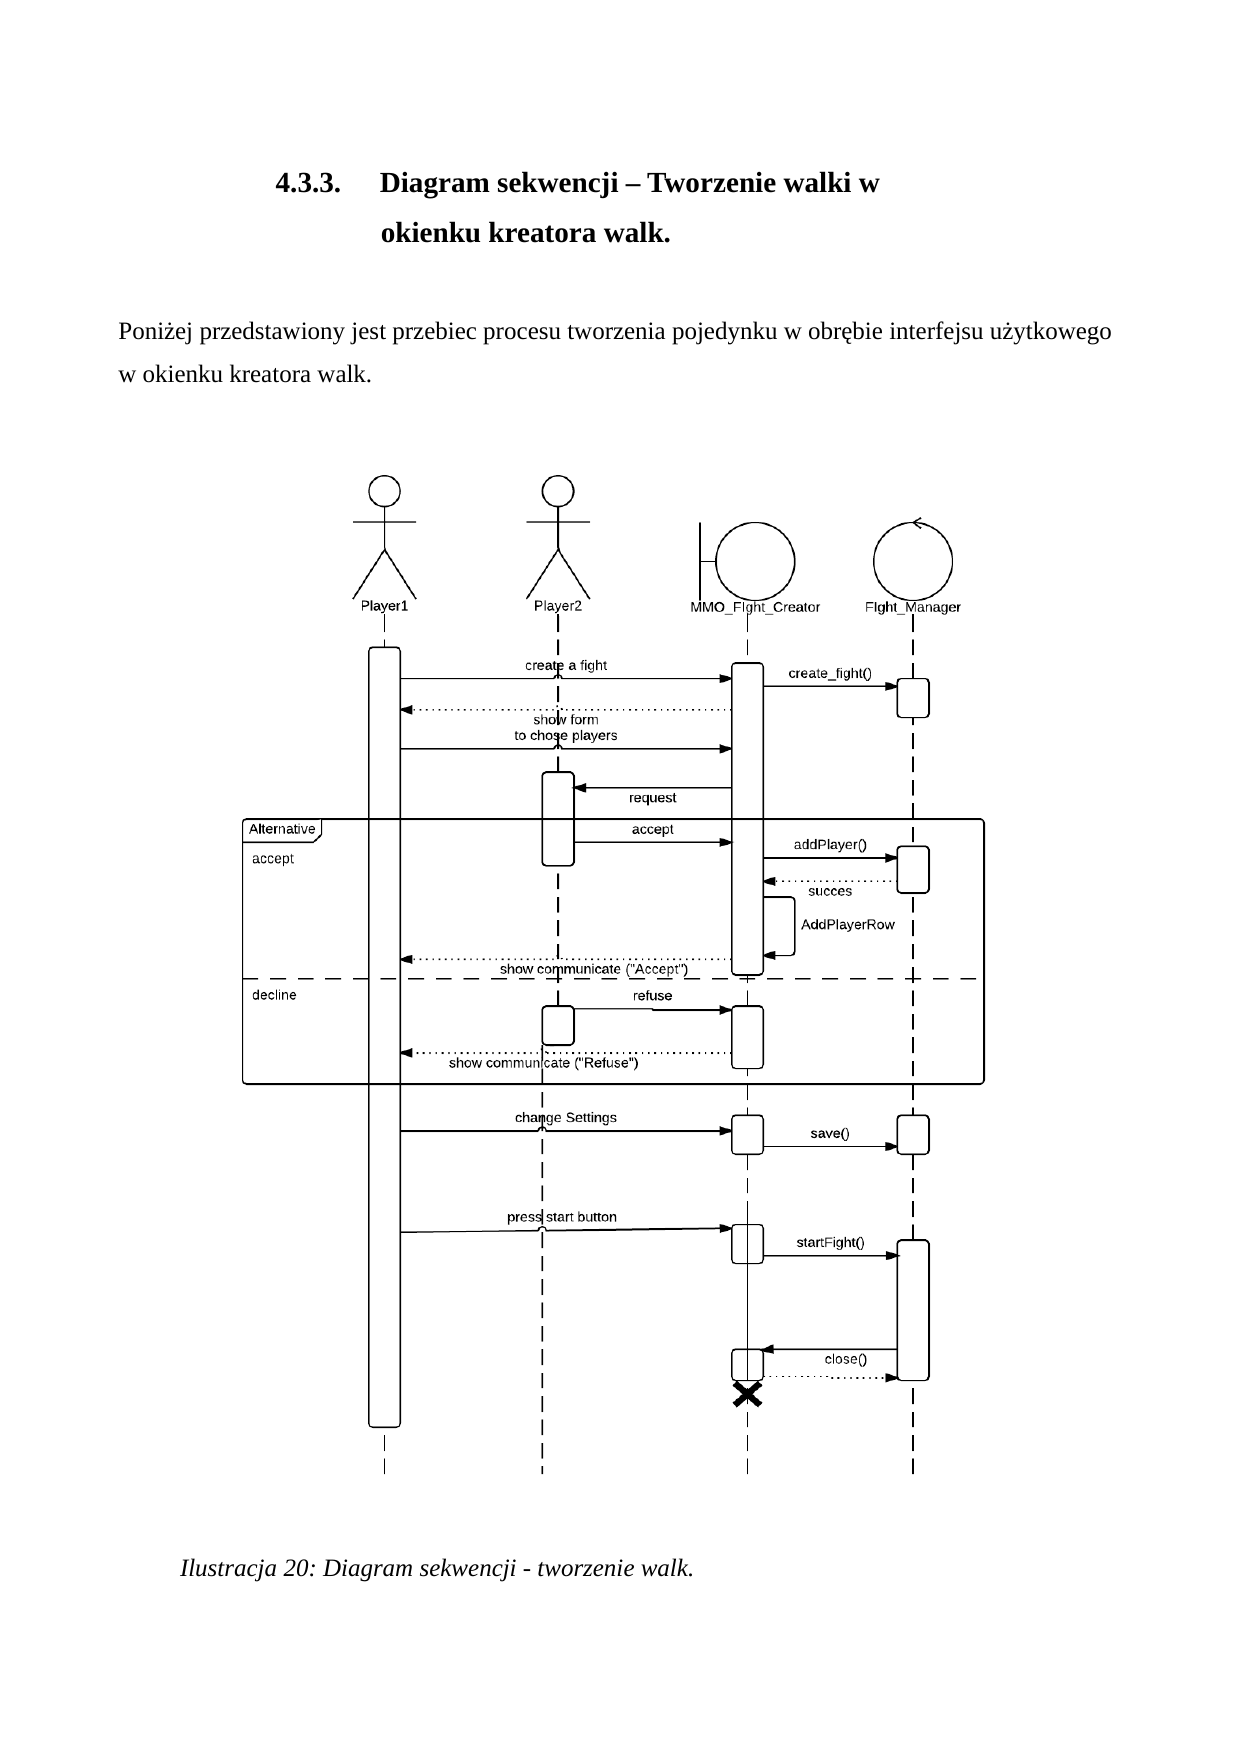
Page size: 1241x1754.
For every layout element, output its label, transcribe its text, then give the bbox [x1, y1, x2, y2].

text [180, 401, 1061, 413]
text Poniżej przedstawiony jest przebiec procesu tworzenia pojedynku w obrębie interfejsu użytkowego w okienku kreatora walk. [118, 316, 1122, 388]
picture [179, 413, 1061, 1554]
list Diagram sekwencji – Tworzenie walki w [268, 165, 1122, 198]
list okienku kreatora walk. [343, 215, 1122, 249]
text Ilustracja 20: Diagram sekwencji - tworzenie walk. [180, 1554, 1061, 1582]
